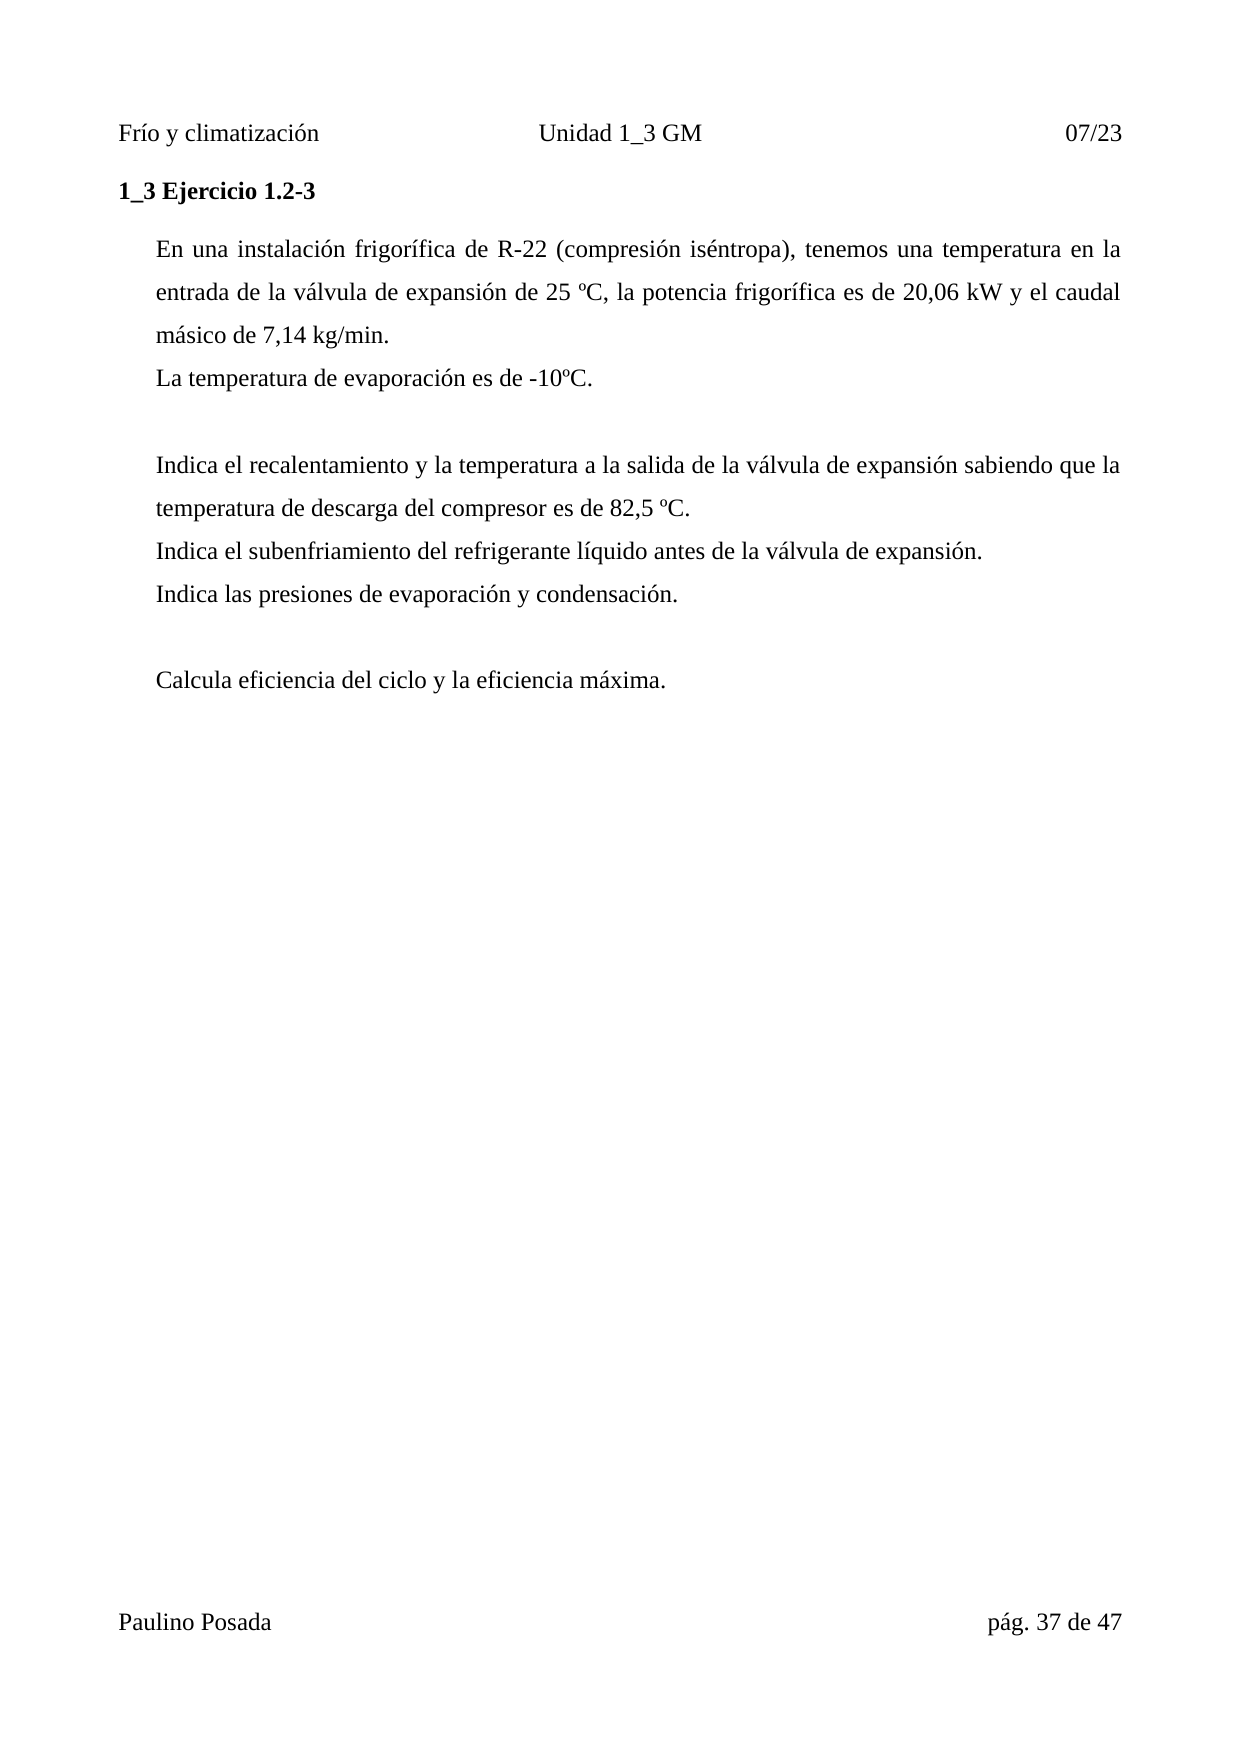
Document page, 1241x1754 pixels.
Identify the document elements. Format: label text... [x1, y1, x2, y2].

text La temperatura de evaporación es de -10ºC. [156, 363, 1122, 392]
text En una instalación frigorífica de R-22 (compresión iséntropa), tenemos una temperatura en la entrada de la válvula de expansión de 25 ºC, la potencia frigorífica es de 20,06 kW y el caudal másico de 7,14 kg/min. [156, 234, 1122, 349]
text 1_3 Ejercicio 1.2-3 [118, 176, 1122, 205]
text Indica el subenfriamiento del refrigerante líquido antes de la válvula de expansión. [156, 536, 1122, 565]
text Indica el recalentamiento y la temperatura a la salida de la válvula de expansión sabiendo que la temperatura de descarga del compresor es de 82,5 ºC. [156, 450, 1122, 522]
text Calcula eficiencia del ciclo y la eficiencia máxima. [156, 665, 1122, 694]
text Indica las presiones de evaporación y condensación. [156, 579, 1122, 608]
